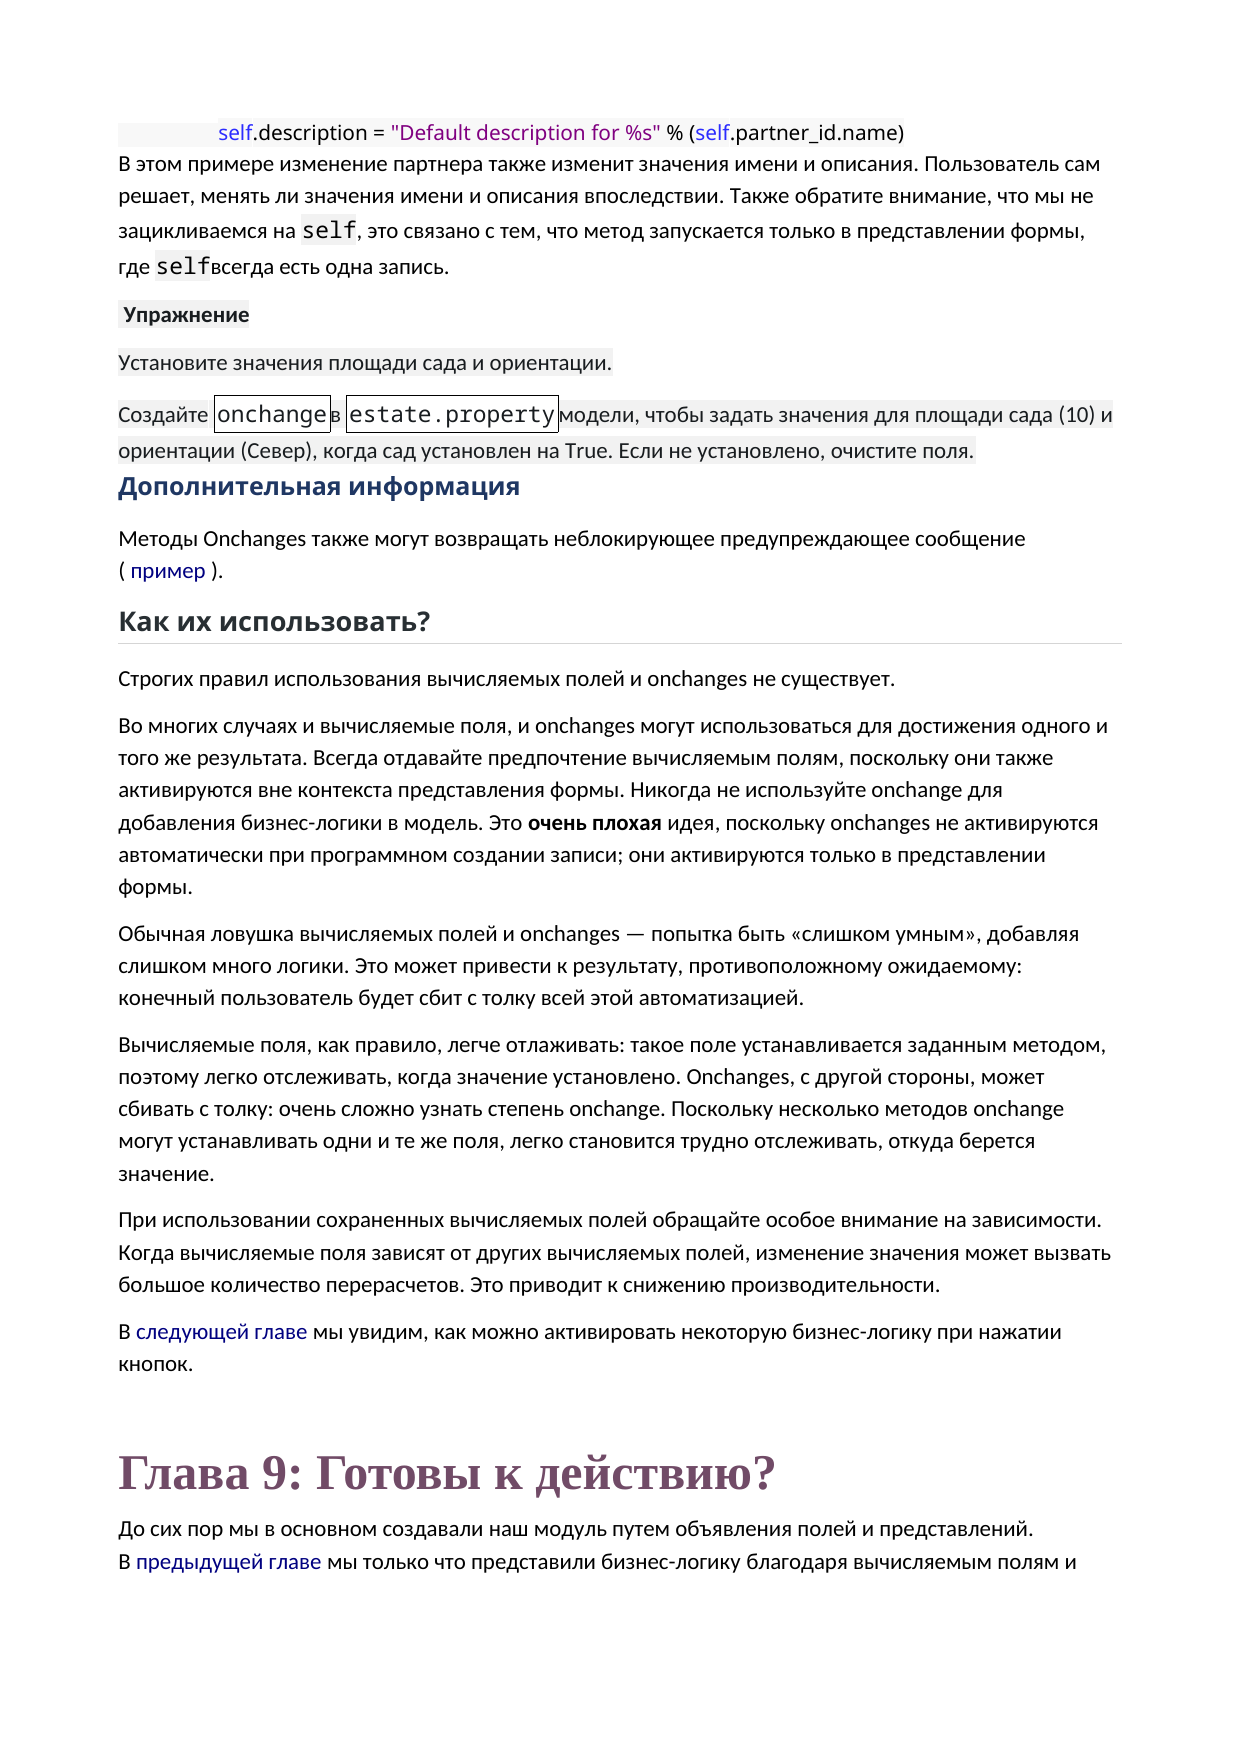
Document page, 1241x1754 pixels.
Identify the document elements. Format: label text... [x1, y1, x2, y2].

subtitle Как их использовать? [118, 603, 1122, 643]
text До сих пор мы в основном создавали наш модуль путем объявления полей и представлений. В предыдущей главе мы только что представили бизнес-логику благодаря вычисляемым полям и [118, 1514, 1122, 1575]
text В этом примере изменение партнера также изменит значения имени и описания. Пользователь сам решает, менять ли значения имени и описания впоследствии. Также обратите внимание, что мы не зацикливаемся на self, это связано с тем, что метод запускается только в представлении формы, где selfвсегда есть одна запись. [118, 149, 1122, 281]
text При использовании сохраненных вычисляемых полей обращайте особое внимание на зависимости. Когда вычисляемые поля зависят от других вычисляемых полей, изменение значения может вызвать большое количество перерасчетов. Это приводит к снижению производительности. [118, 1206, 1122, 1298]
subtitle Глава 9: Готовы к действию? [118, 1442, 1122, 1500]
text Создайте onchangeв estate.propertyмодели, чтобы задать значения для площади сада (10) и ориентации (Север), когда сад установлен на True. Если не установлено, очистите поля. [118, 395, 1122, 464]
text Во многих случаях и вычисляемые поля, и onchanges могут использоваться для достижения одного и того же результата. Всегда отдавайте предпочтение вычисляемым полям, поскольку они также активируются вне контекста представления формы. Никогда не используйте onchange для добавления бизнес-логики в модель. Это очень плохая идея, поскольку onchanges не активируются автоматически при программном создании записи; они активируются только в представлении формы. [118, 711, 1122, 900]
text Вычисляемые поля, как правило, легче отлаживать: такое поле устанавливается заданным методом, поэтому легко отслеживать, когда значение установлено. Onchanges, с другой стороны, может сбивать с толку: очень сложно узнать степень onchange. Поскольку несколько методов onchange могут устанавливать одни и те же поля, легко становится трудно отслеживать, откуда берется значение. [118, 1030, 1122, 1187]
text В следующей главе мы увидим, как можно активировать некоторую бизнес-логику при нажатии кнопок. [118, 1317, 1122, 1377]
text self.description = "Default description for %s" % (self.partner_id.name) [118, 118, 1122, 147]
text Методы Onchanges также могут возвращать неблокирующее предупреждающее сообщение ( пример ). [118, 524, 1122, 584]
text Обычная ловушка вычисляемых полей и onchanges — попытка быть «слишком умным», добавляя слишком много логики. Это может привести к результату, противоположному ожидаемому: конечный пользователь будет сбит с толку всей этой автоматизацией. [118, 919, 1122, 1011]
text Строгих правил использования вычисляемых полей и onchanges не существует. [118, 664, 1122, 692]
subtitle Дополнительная информация [118, 468, 1122, 502]
text Упражнение [118, 300, 1122, 328]
text Установите значения площади сада и ориентации. [118, 348, 1122, 376]
